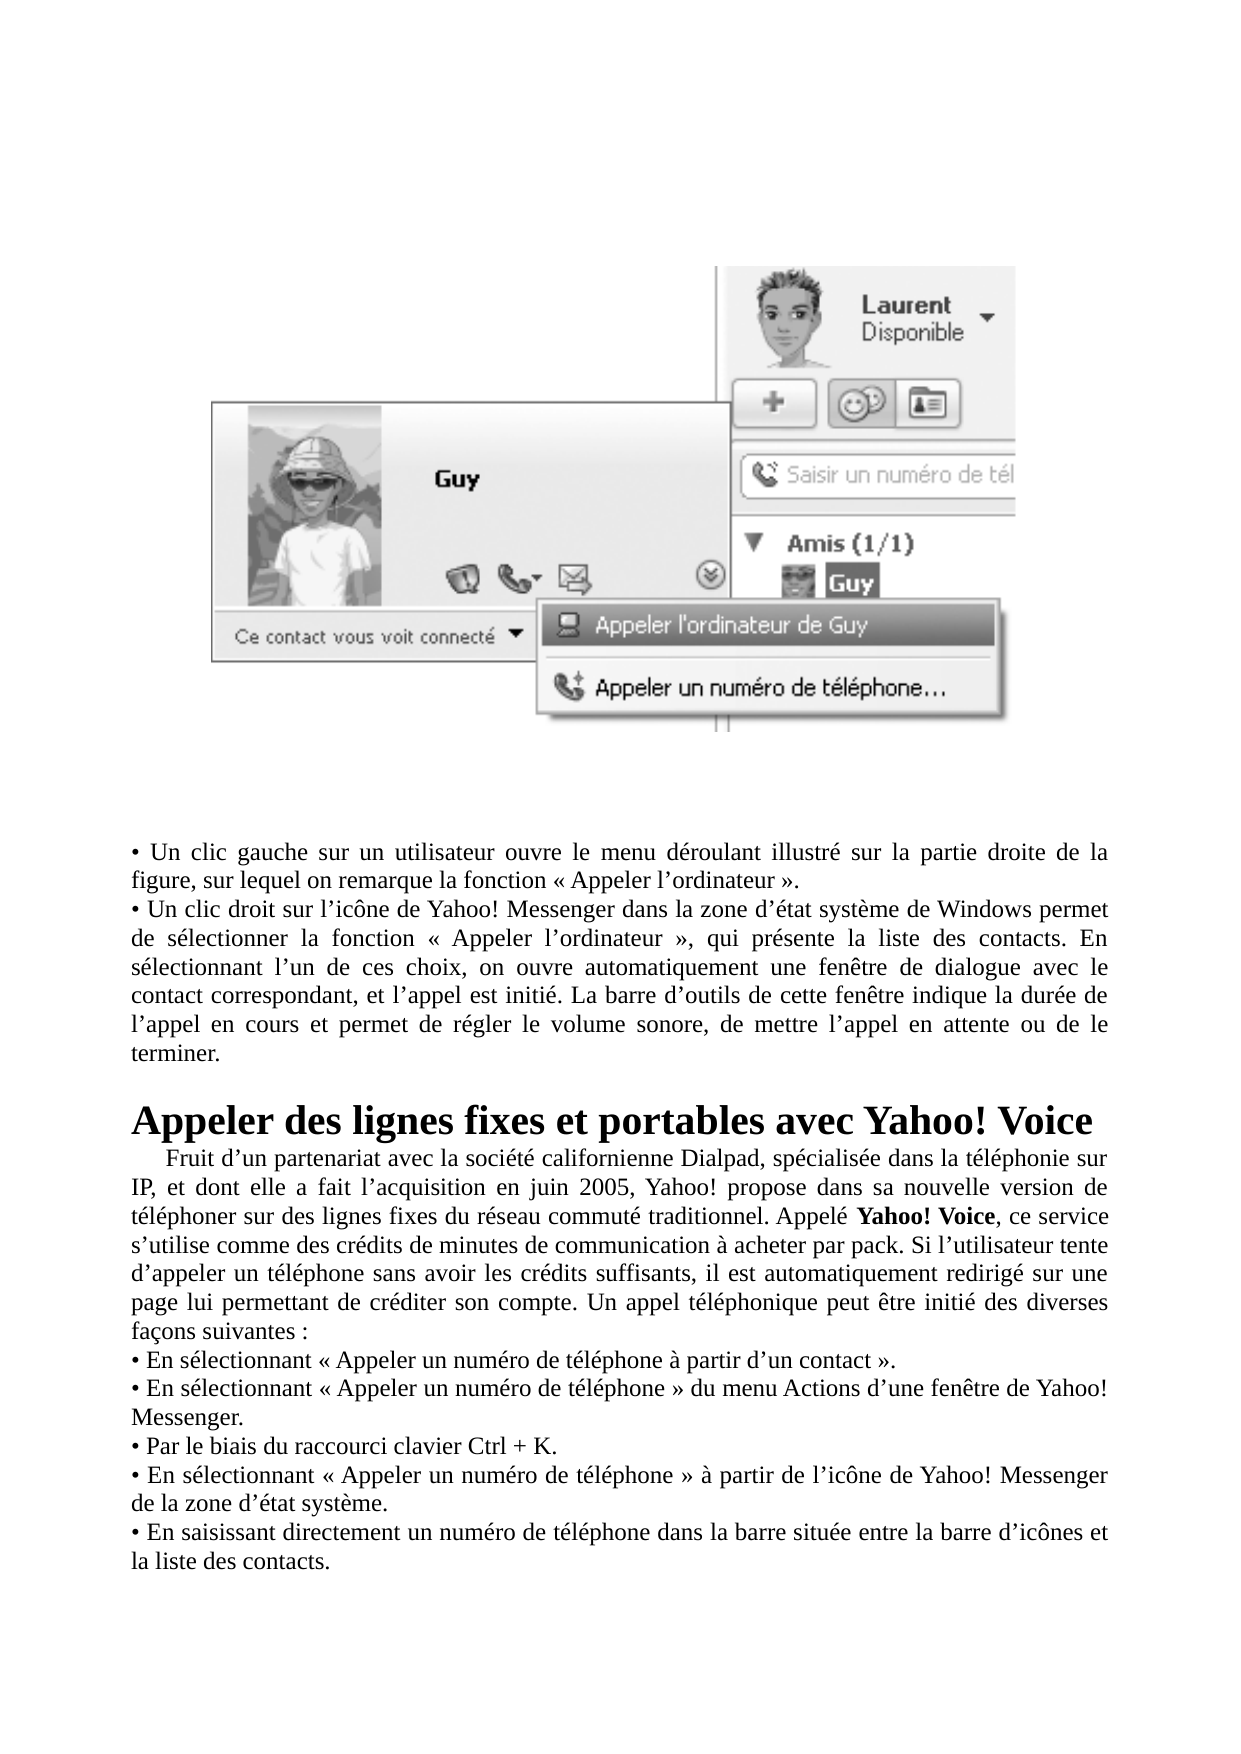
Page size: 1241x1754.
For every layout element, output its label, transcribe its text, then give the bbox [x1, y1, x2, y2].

text • Un clic gauche sur un utilisateur ouvre le menu déroulant illustré sur la partie droite de la figure, sur lequel on remarque la fonction « Appeler l’ordinateur ». [131, 837, 1109, 894]
text • En sélectionnant « Appeler un numéro de téléphone » à partir de l’icône de Yahoo! Messenger de la zone d’état système. [131, 1460, 1109, 1517]
text Appeler des lignes fixes et portables avec Yahoo! Voice [131, 1096, 1109, 1143]
text Fruit d’un partenariat avec la société californienne Dialpad, spécialisée dans la téléphonie sur IP, et dont elle a fait l’acquisition en juin 2005, Yahoo! propose dans sa nouvelle version de téléphoner sur des lignes fixes du réseau commuté traditionnel. Appelé Yahoo! Voice, ce service s’utilise comme des crédits de minutes de communication à acheter par pack. Si l’utilisateur tente d’appeler un téléphone sans avoir les crédits suffisants, il est automatiquement redirigé sur une page lui permettant de créditer son compte. Un appel téléphonique peut être initié des diverses façons suivantes : [131, 1143, 1109, 1345]
text • Un clic droit sur l’icône de Yahoo! Messenger dans la zone d’état système de Windows permet de sélectionner la fonction « Appeler l’ordinateur », qui présente la liste des contacts. En sélectionnant l’un de ces choix, on ouvre automatiquement une fenêtre de dialogue avec le contact correspondant, et l’appel est initié. La barre d’outils de cette fenêtre indique la durée de l’appel en cours et permet de régler le volume sonore, de mettre l’appel en attente ou de le terminer. [131, 894, 1109, 1067]
picture [211, 266, 1018, 732]
text • En saisissant directement un numéro de téléphone dans la barre située entre la barre d’icônes et la liste des contacts. [131, 1517, 1109, 1575]
text • En sélectionnant « Appeler un numéro de téléphone » du menu Actions d’une fenêtre de Yahoo! Messenger. [131, 1373, 1109, 1431]
text • En sélectionnant « Appeler un numéro de téléphone à partir d’un contact ». [131, 1345, 1109, 1373]
text • Par le biais du raccourci clavier Ctrl + K. [131, 1431, 1109, 1460]
